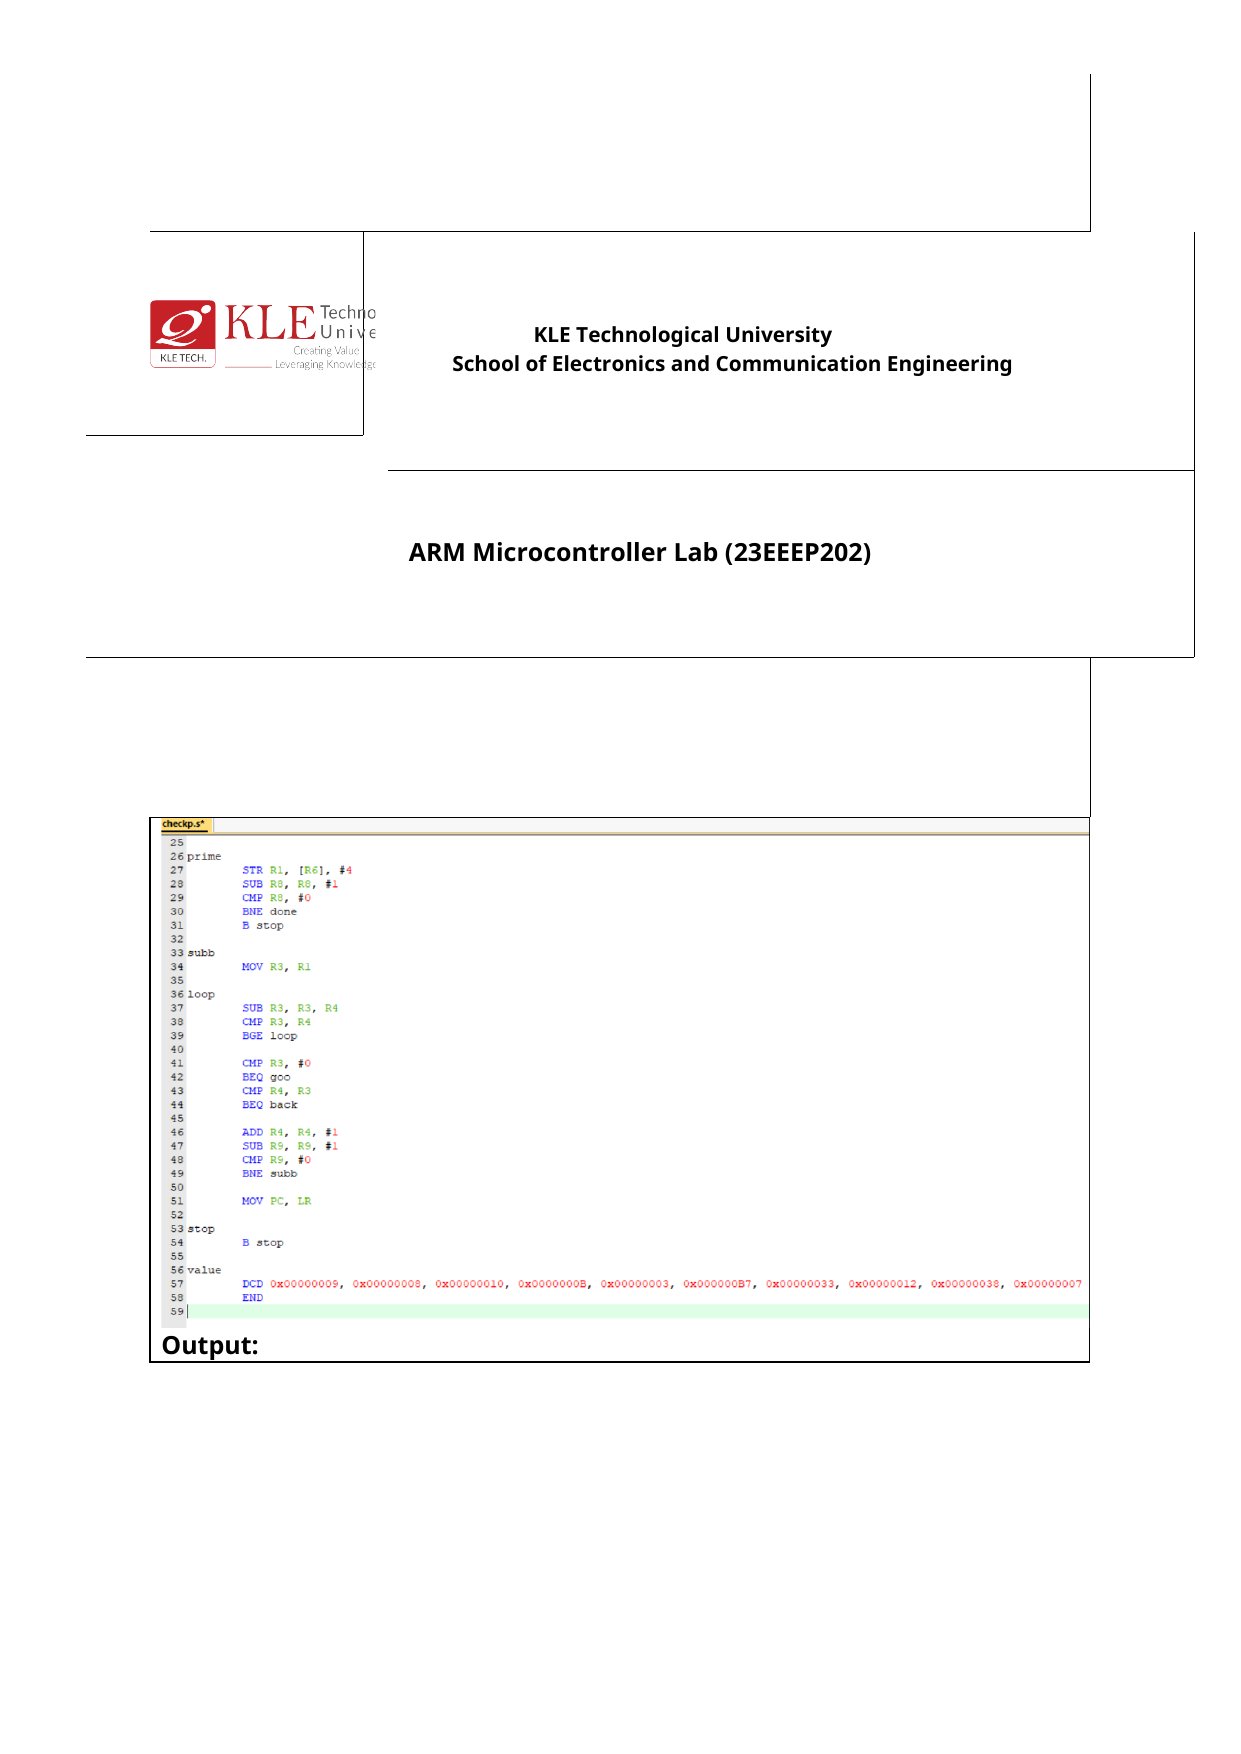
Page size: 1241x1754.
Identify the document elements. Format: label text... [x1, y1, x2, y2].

table_cell Output: [151, 818, 1089, 1361]
